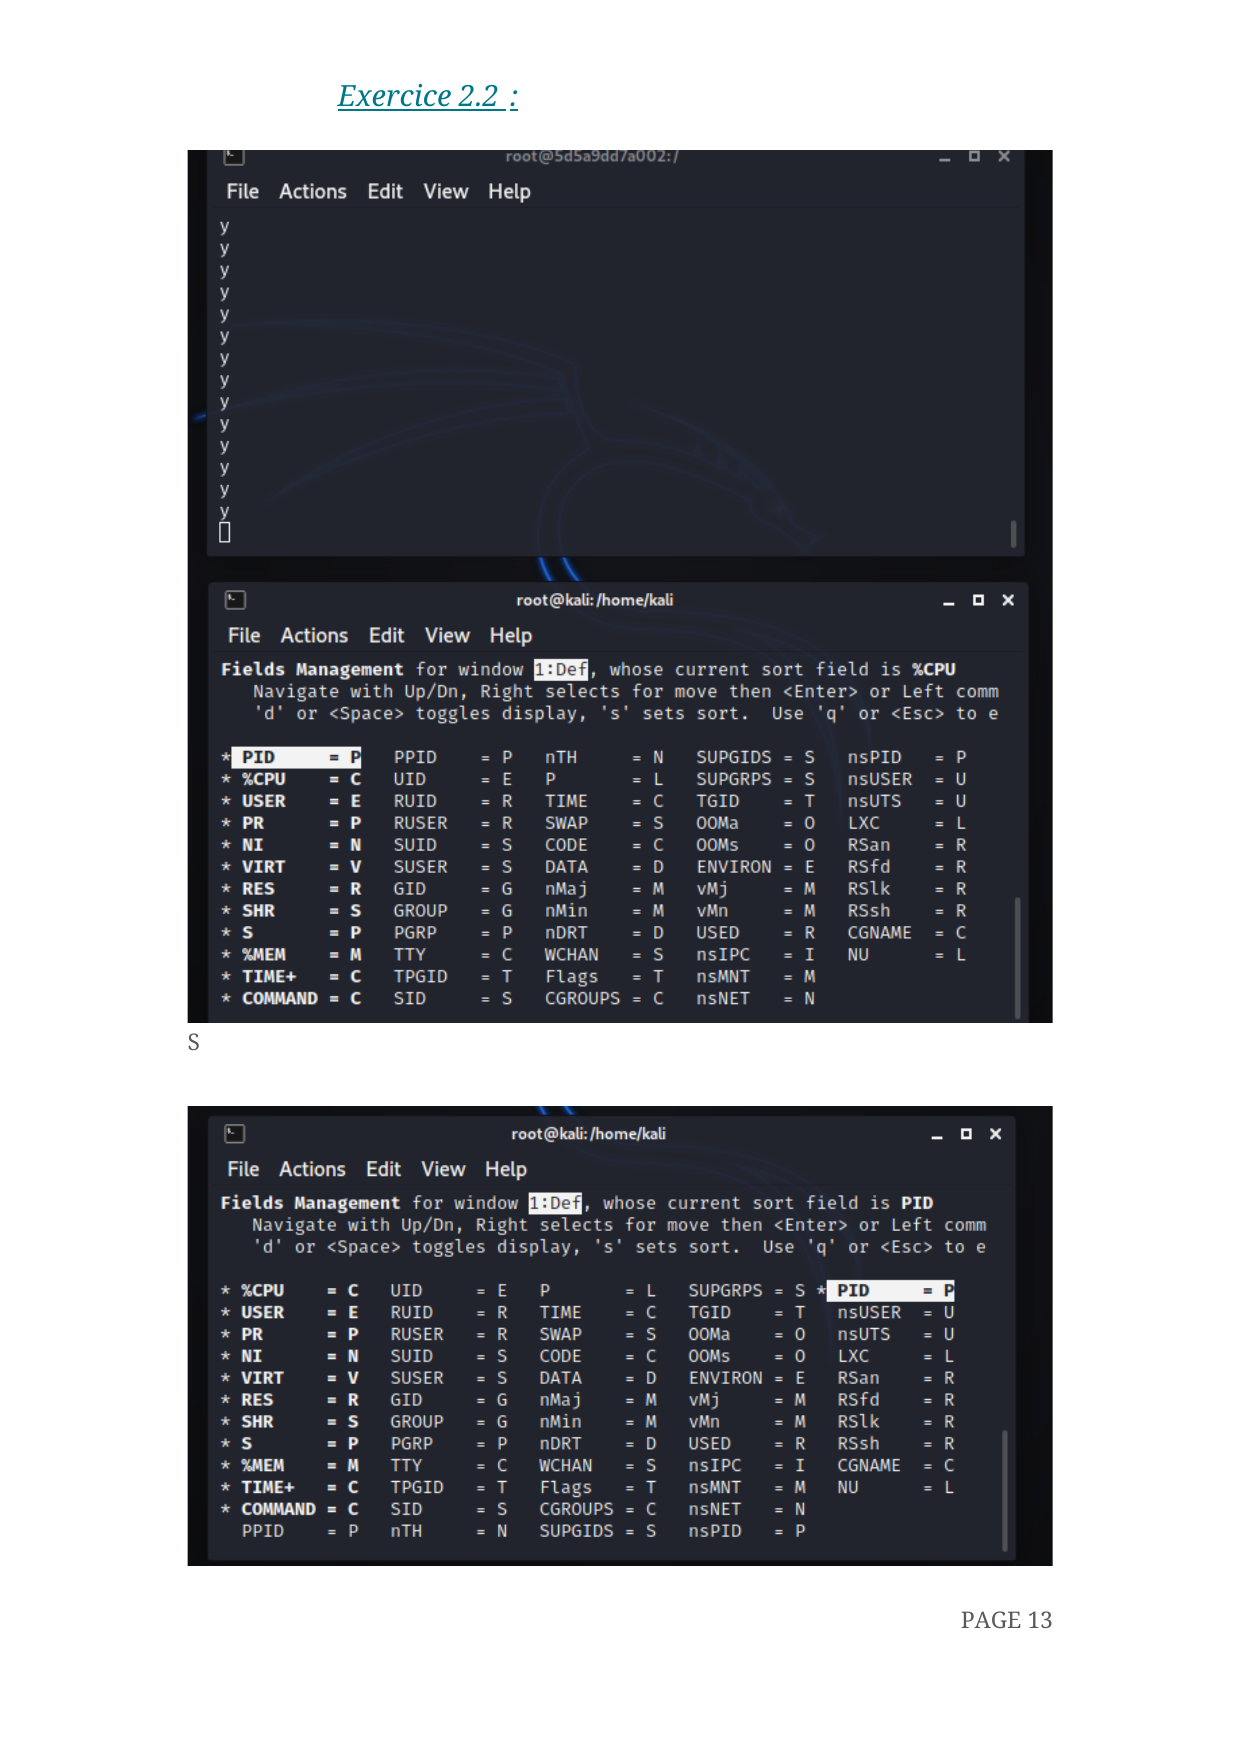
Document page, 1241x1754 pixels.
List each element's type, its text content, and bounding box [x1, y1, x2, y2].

text S [187, 1023, 1053, 1057]
text [187, 137, 1053, 150]
subtitle Exercice 2.2 : [262, 75, 1053, 115]
